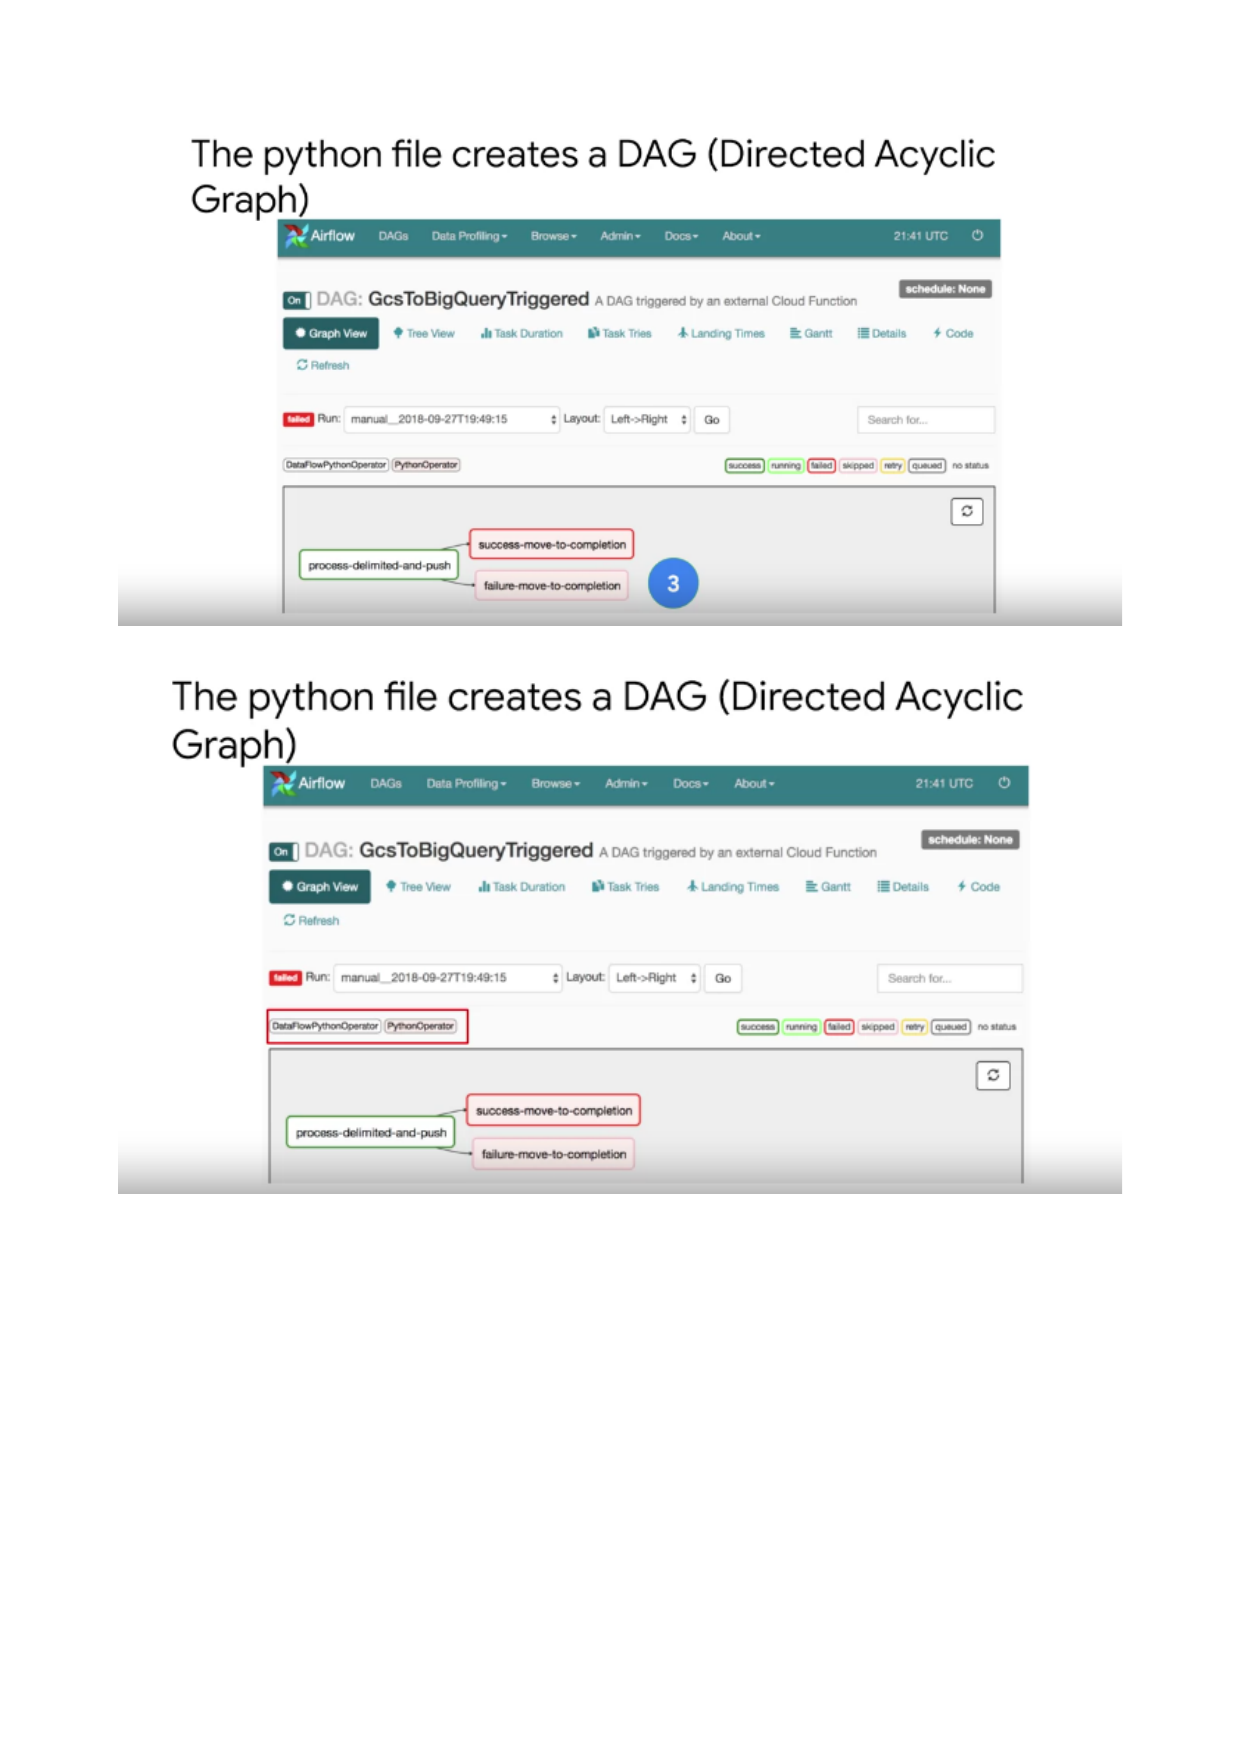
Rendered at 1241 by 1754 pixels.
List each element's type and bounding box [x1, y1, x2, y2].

picture [118, 118, 1123, 626]
picture [118, 654, 1123, 1194]
